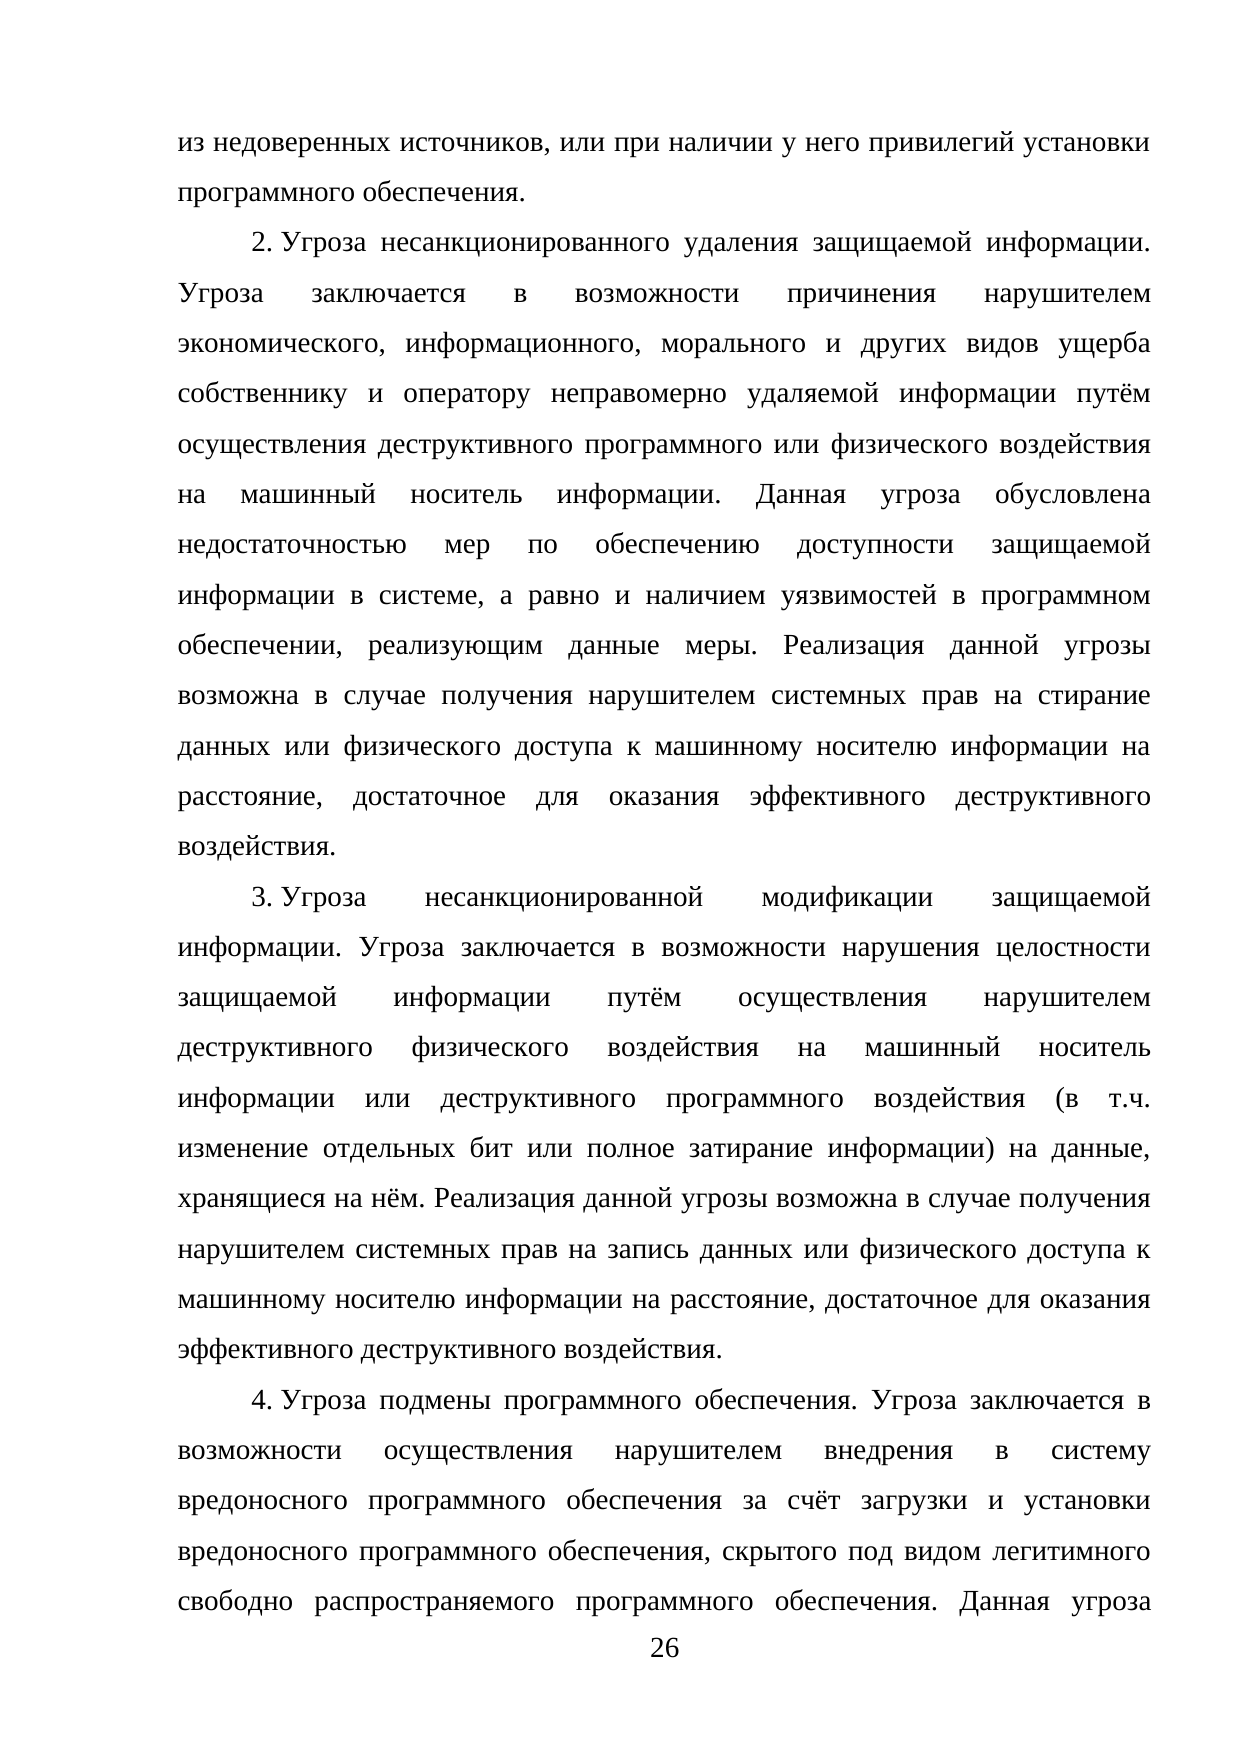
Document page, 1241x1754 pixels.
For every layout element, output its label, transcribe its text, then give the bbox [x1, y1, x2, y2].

list из недоверенных источников, или при наличии у него привилегий установки программного обеспечения. [177, 124, 1152, 208]
list Угроза подмены программного обеспечения. Угроза заключается в возможности осуществления нарушителем внедрения в систему вредоносного программного обеспечения за счёт загрузки и установки вредоносного программного обеспечения, скрытого под видом легитимного свободно распространяемого программного обеспечения. Данная угроза [177, 1382, 1152, 1617]
list Угроза несанкционированной модификации защищаемой информации. Угроза заключается в возможности нарушения целостности защищаемой информации путём осуществления нарушителем деструктивного физического воздействия на машинный носитель информации или деструктивного программного воздействия (в т.ч. изменение отдельных бит или полное затирание информации) на данные, хранящиеся на нём. Реализация данной угрозы возможна в случае получения нарушителем системных прав на запись данных или физического доступа к машинному носителю информации на расстояние, достаточное для оказания эффективного деструктивного воздействия. [177, 879, 1152, 1365]
list Угроза несанкционированного удаления защищаемой информации. Угроза заключается в возможности причинения нарушителем экономического, информационного, морального и других видов ущерба собственнику и оператору неправомерно удаляемой информации путём осуществления деструктивного программного или физического воздействия на машинный носитель информации. Данная угроза обусловлена недостаточностью мер по обеспечению доступности защищаемой информации в системе, а равно и наличием уязвимостей в программном обеспечении, реализующим данные меры. Реализация данной угрозы возможна в случае получения нарушителем системных прав на стирание данных или физического доступа к машинному носителю информации на расстояние, достаточное для оказания эффективного деструктивного воздействия. [177, 224, 1152, 862]
